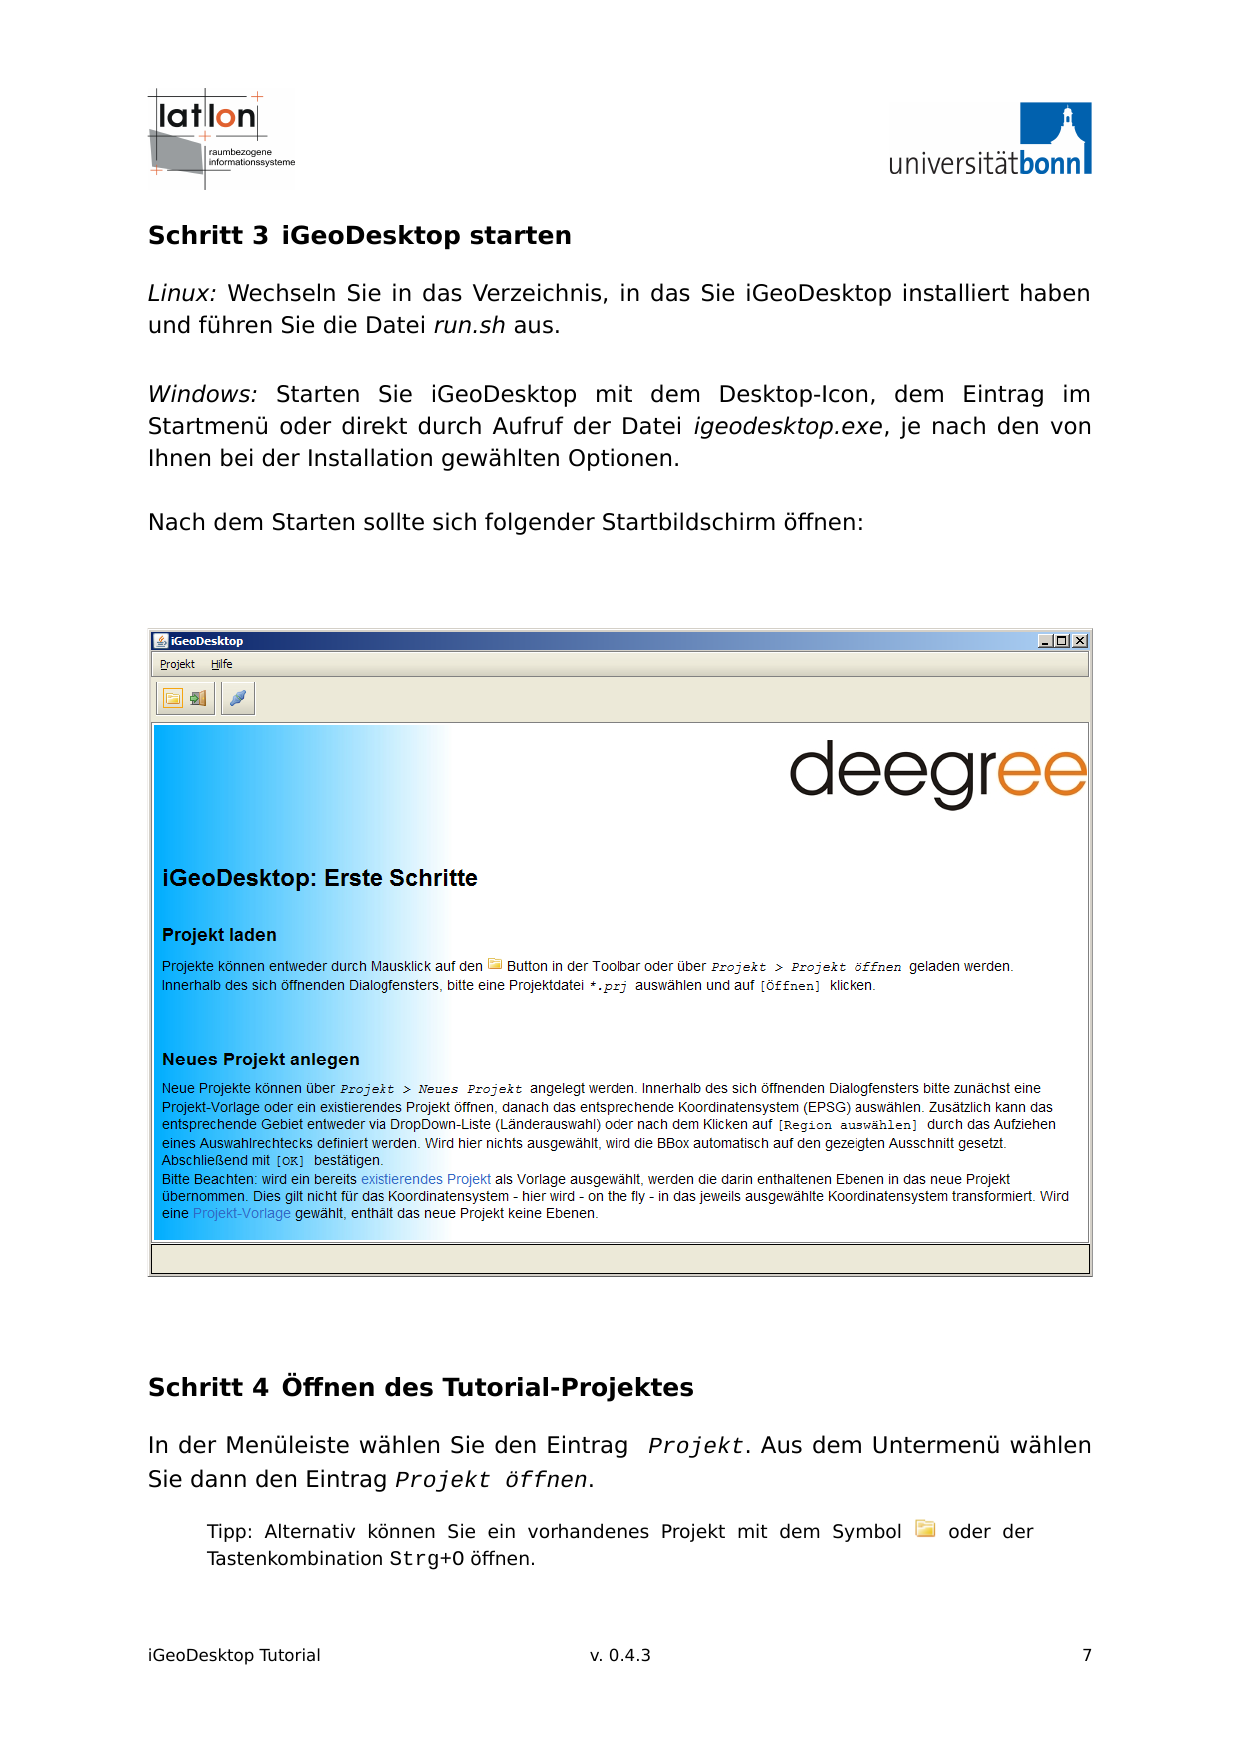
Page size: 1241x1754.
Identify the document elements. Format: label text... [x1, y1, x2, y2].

text Tipp: Alternativ können Sie ein vorhandenes Projekt mit dem Symbol oder der Tastenkombination Strg+O öffnen. [207, 1518, 1033, 1571]
picture [147, 628, 1093, 1277]
subtitle Öffnen des Tutorial-Projektes [148, 1373, 1092, 1403]
picture [147, 88, 295, 190]
text In der Menüleiste wählen Sie den Eintrag Projekt. Aus dem Untermenü wählen Sie dann den Eintrag Projekt öffnen. [148, 1433, 1092, 1494]
subtitle iGeoDesktop starten [148, 221, 1092, 251]
text Windows: Starten Sie iGeoDesktop mit dem Desktop-Icon, dem Eintrag im Startmenü oder direkt durch Aufruf der Datei igeodesktop.exe, je nach den von Ihnen bei der Installation gewählten Optionen. Nach dem Starten sollte sich folgender Startbildschirm öffnen: [148, 381, 1092, 536]
picture [889, 102, 1093, 174]
picture [914, 1518, 937, 1539]
text Linux: Wechseln Sie in das Verzeichnis, in das Sie iGeoDesktop installiert haben und führen Sie die Datei run.sh aus. [148, 281, 1092, 339]
